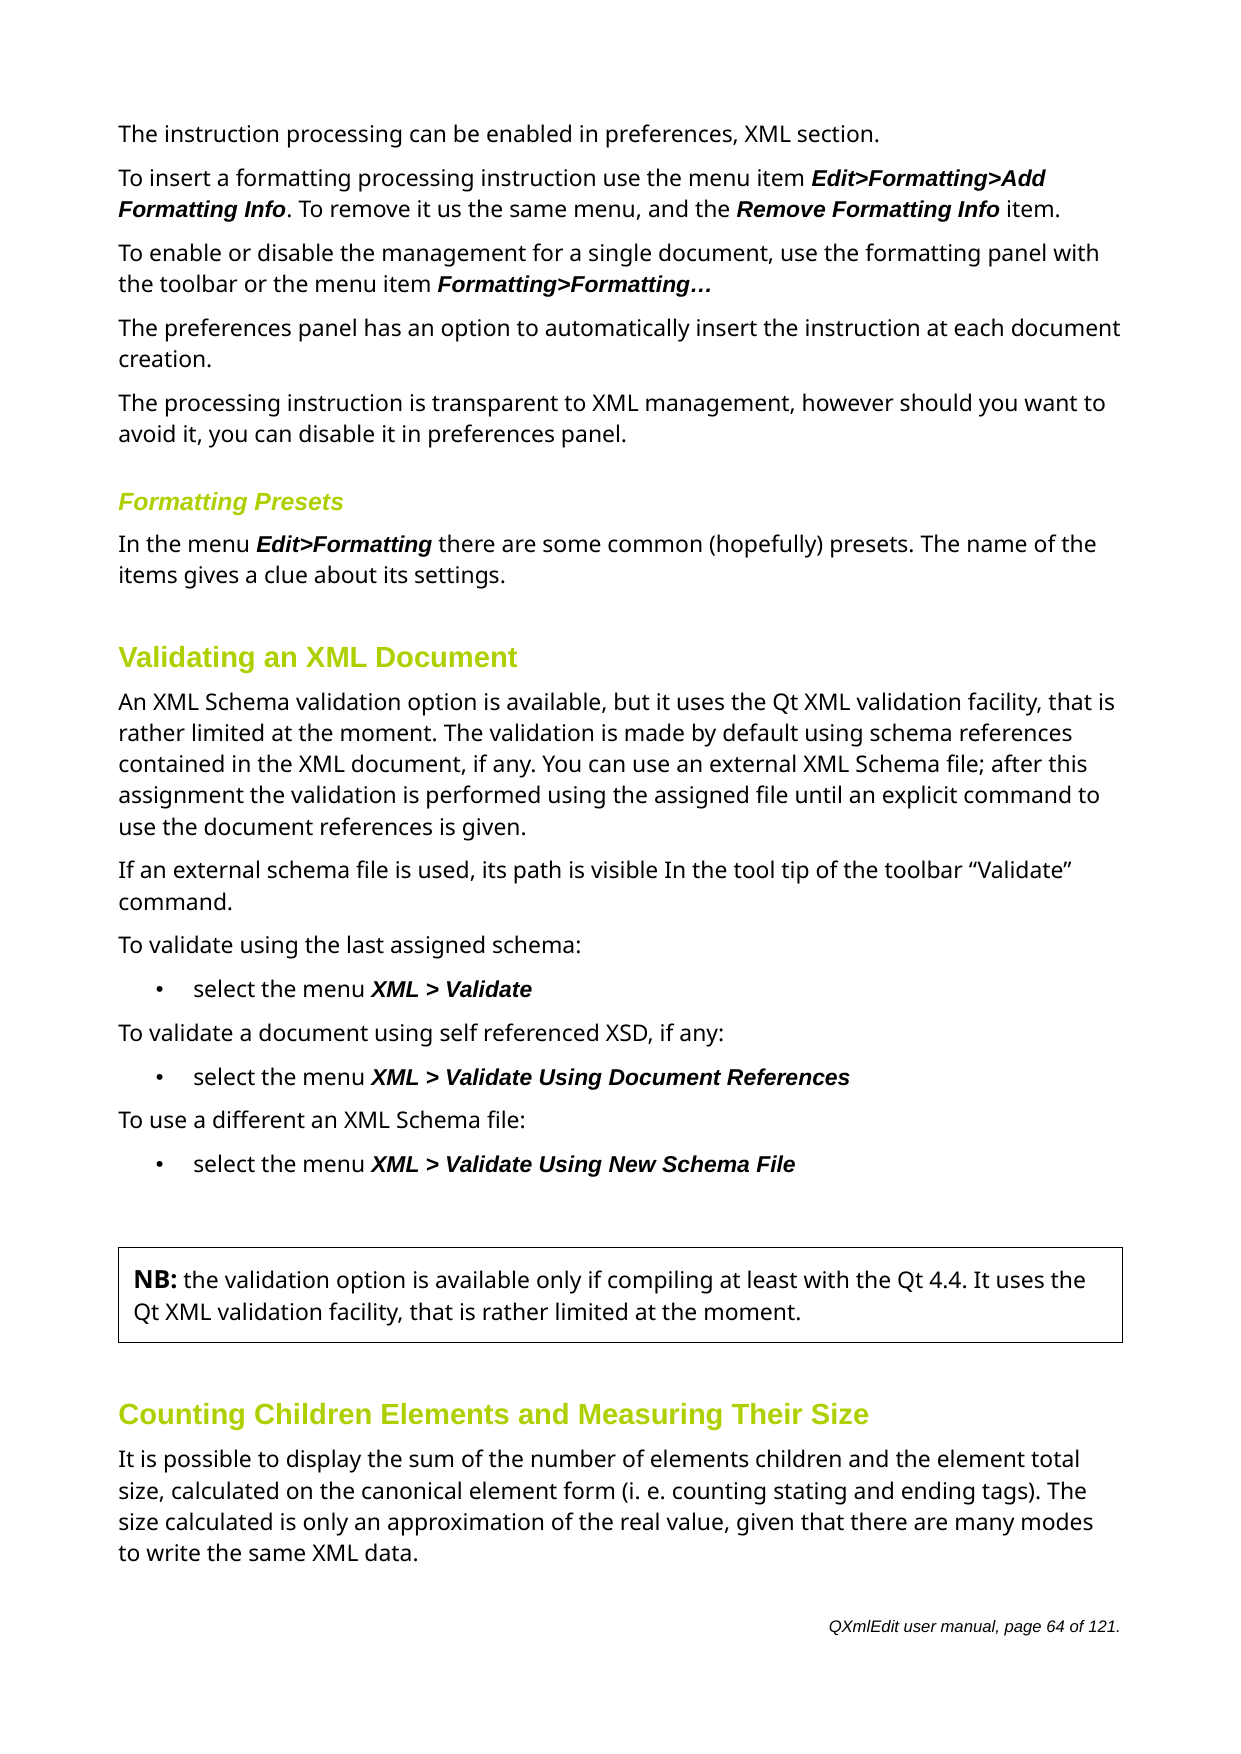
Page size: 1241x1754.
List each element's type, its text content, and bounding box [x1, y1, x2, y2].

text The processing instruction is transparent to XML management, however should you want to avoid it, you can disable it in preferences panel. [118, 387, 1122, 449]
subtitle Validating an XML Document [118, 639, 1122, 673]
text It is possible to display the sum of the number of elements children and the element total size, calculated on the canonical element form (i. e. counting stating and ending tags). The size calculated is only an approximation of the real value, given that there are many modes to write the same XML data. [118, 1443, 1122, 1568]
text To enable or disable the management for a single document, use the formatting panel with the toolbar or the menu item Formatting>Formatting… [118, 237, 1122, 299]
text The preferences panel has an option to automatically insert the instruction at each document creation. [118, 312, 1122, 374]
list select the menu XML > Validate Using Document References [156, 1061, 1122, 1092]
text In the menu Edit>Formatting there are some common (hopefully) presets. The name of the items gives a clue about its settings. [118, 528, 1122, 590]
text To validate using the last assigned schema: [118, 929, 1122, 961]
text NB: the validation option is available only if compiling at least with the Qt 4.4. It uses the Qt XML validation facility, that is rather limited at the moment. [119, 1248, 1122, 1342]
list select the menu XML > Validate [156, 973, 1122, 1004]
text To insert a formatting processing instruction use the menu item Edit>Formatting>Add Formatting Info. To remove it us the same menu, and the Remove Formatting Info item. [118, 162, 1122, 224]
text To use a different an XML Schema file: [118, 1104, 1122, 1136]
subtitle Formatting Presets [118, 487, 1122, 515]
list select the menu XML > Validate Using New Schema File [156, 1148, 1122, 1179]
text To validate a document using self referenced XSD, if any: [118, 1017, 1122, 1048]
text The instruction processing can be enabled in preferences, XML section. [118, 118, 1122, 149]
subtitle Counting Children Elements and Measuring Their Size [118, 1397, 1122, 1431]
text An XML Schema validation option is available, but it uses the Qt XML validation facility, that is rather limited at the moment. The validation is made by default using schema references contained in the XML document, if any. You can use an external XML Schema file; after this assignment the validation is performed using the assigned file until an explicit command to use the document references is given. [118, 686, 1122, 842]
text If an external schema file is used, its path is visible In the tool tip of the toolbar “Validate” command. [118, 854, 1122, 917]
